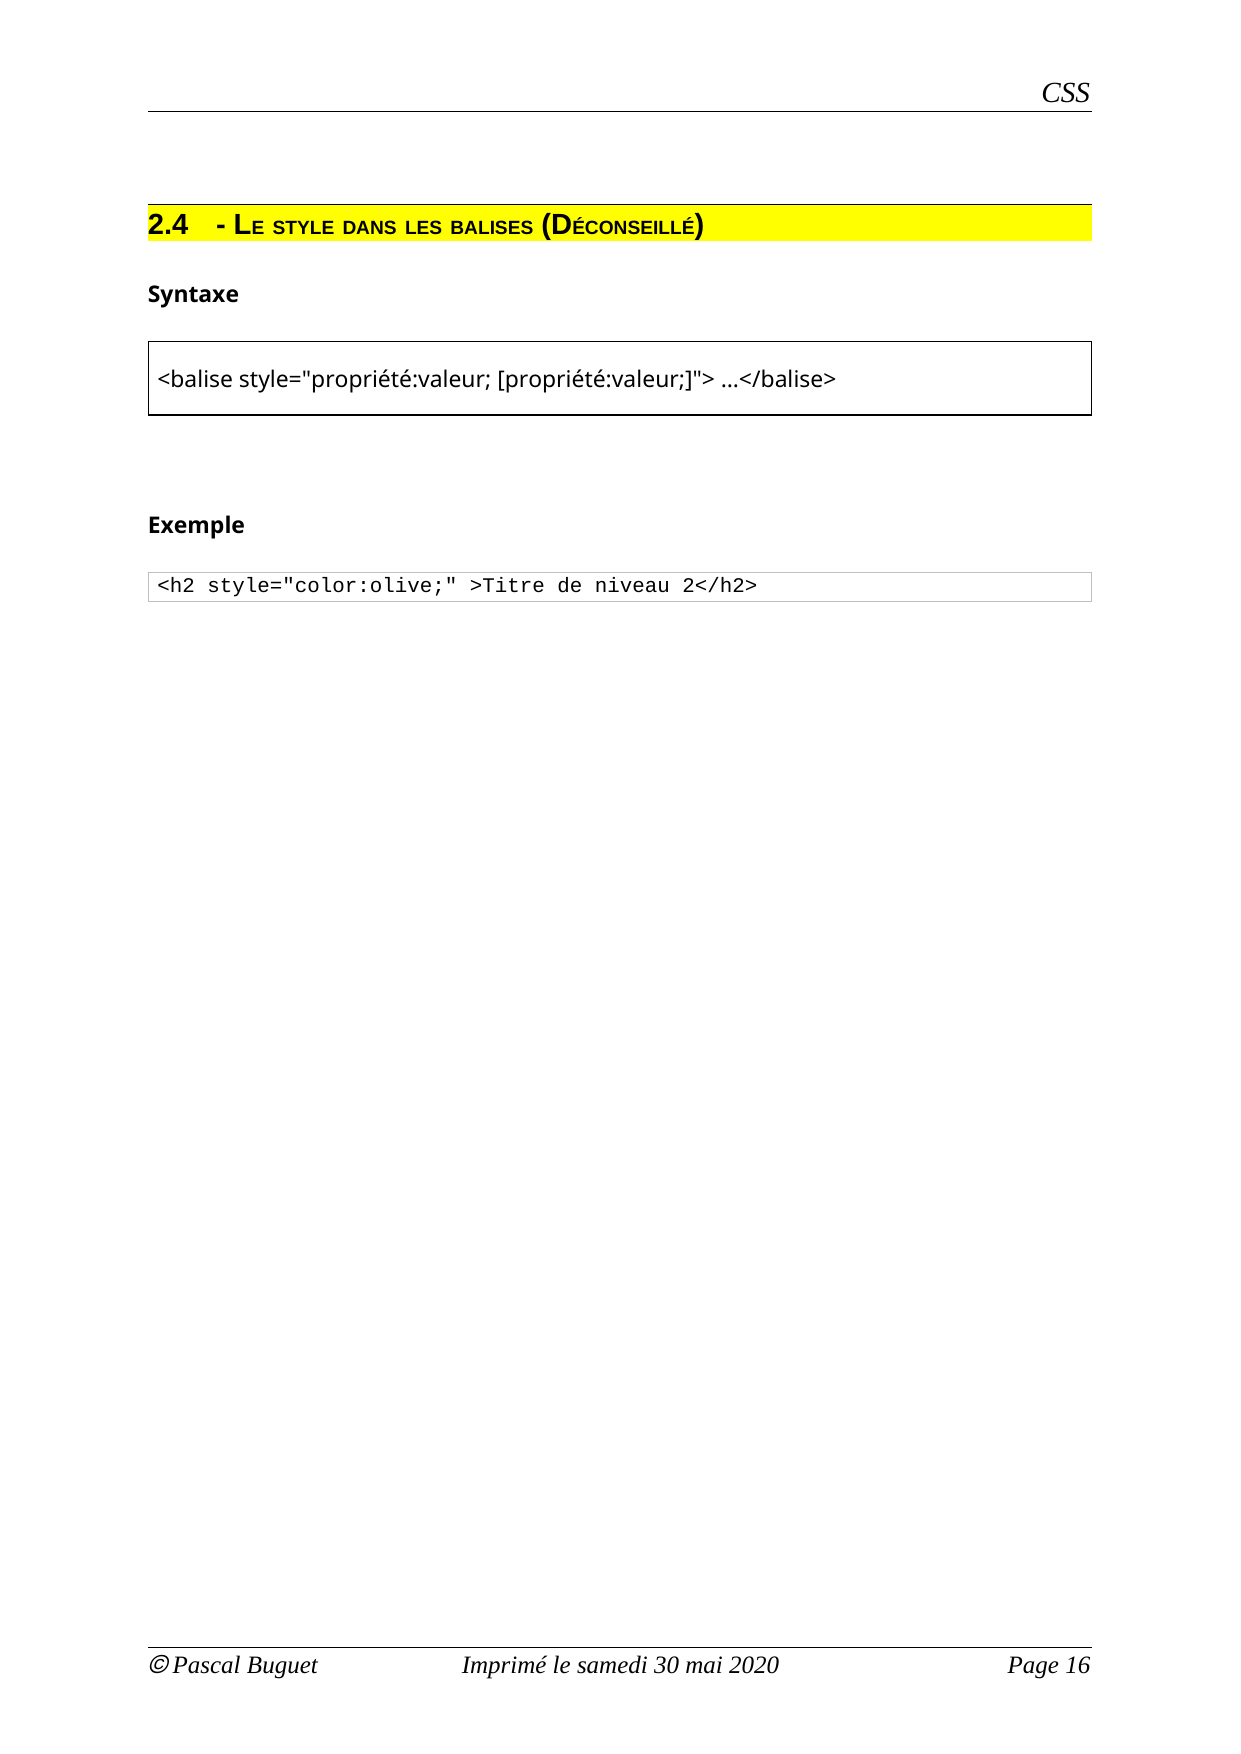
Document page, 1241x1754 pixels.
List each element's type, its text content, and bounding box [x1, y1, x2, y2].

text Exemple [148, 509, 1092, 541]
text <h2 style="color:olive;" >Titre de niveau 2</h2> [149, 573, 1091, 601]
text Syntaxe [148, 278, 1092, 309]
subtitle - Le style dans les balises (Déconseillé) [148, 205, 1092, 241]
text <balise style="propriété:valeur; [propriété:valeur;]"> …</balise> [149, 342, 1091, 414]
